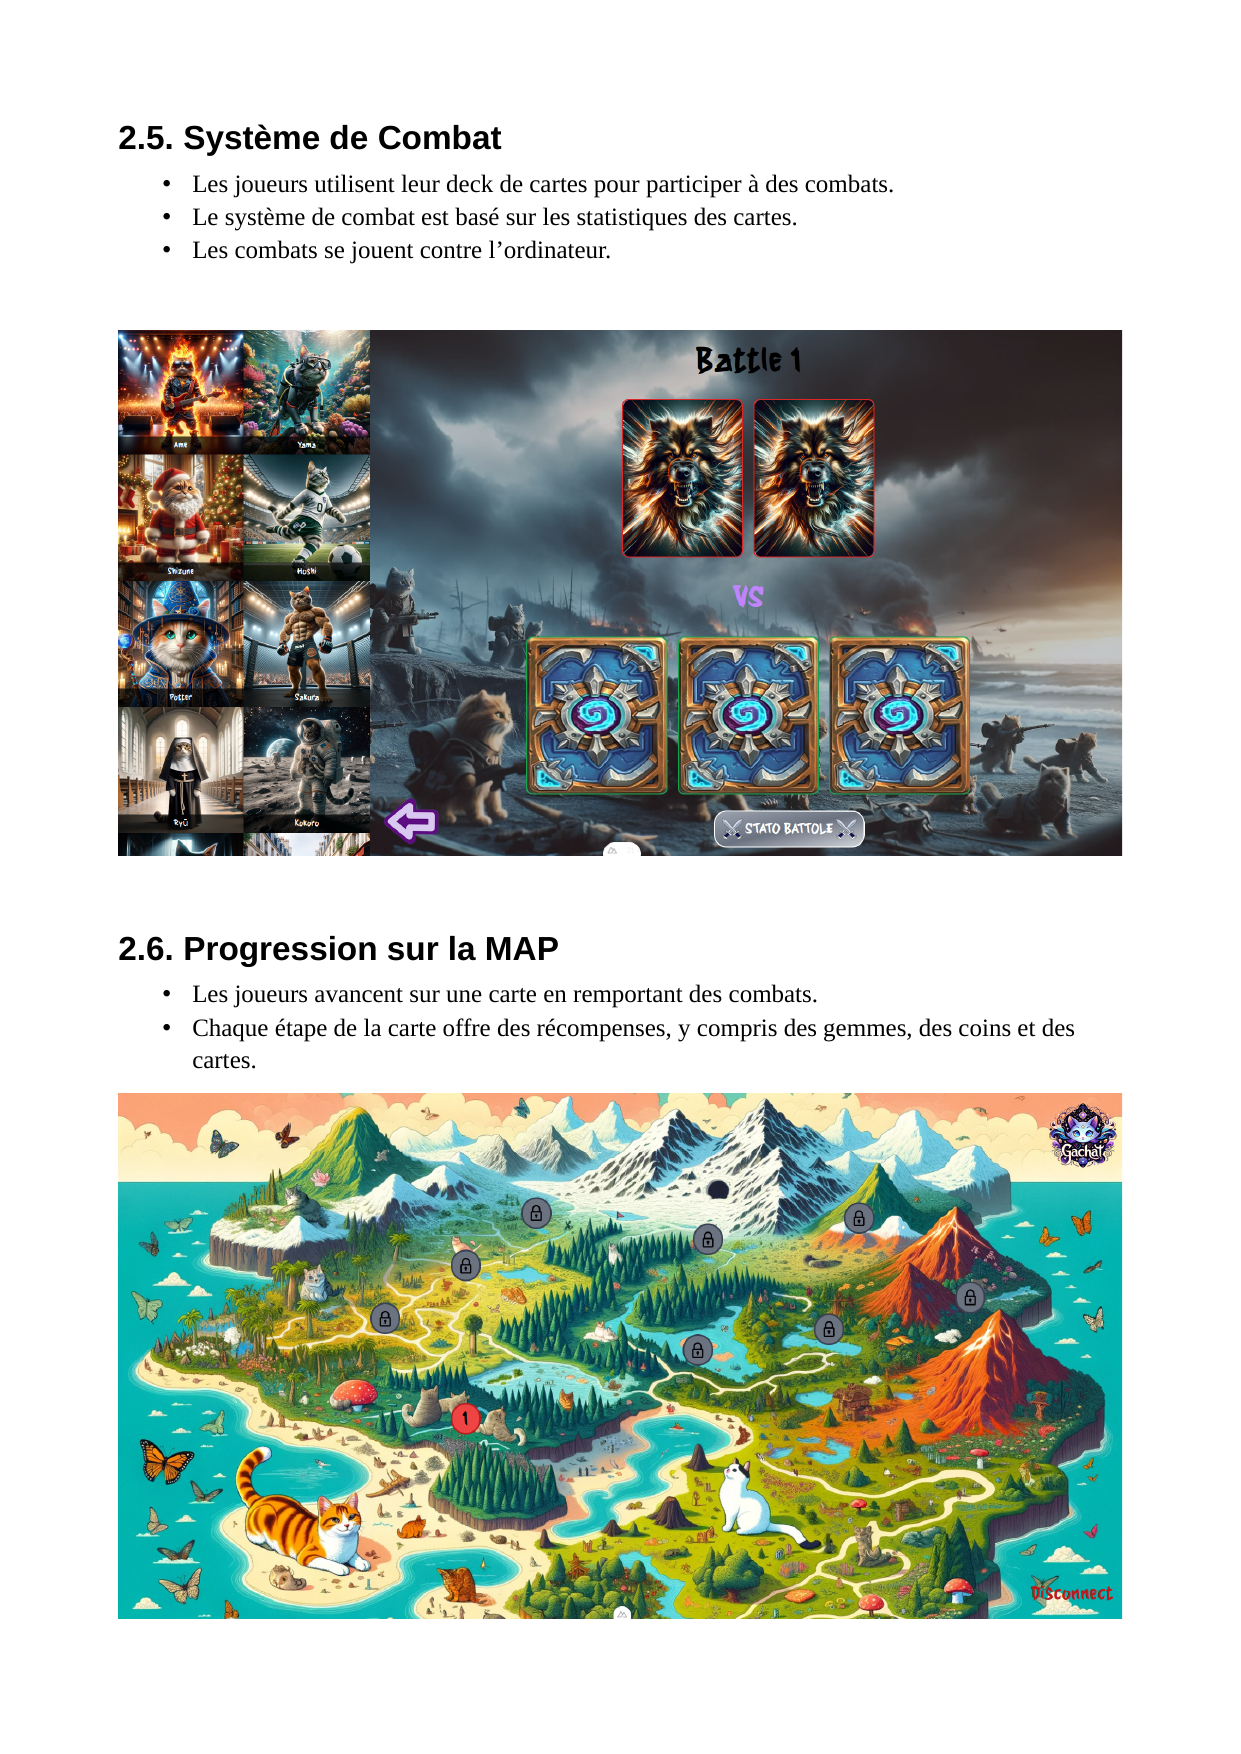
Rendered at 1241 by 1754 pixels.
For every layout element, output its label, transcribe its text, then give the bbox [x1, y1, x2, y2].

list Les combats se jouent contre l’ordinateur. [162, 235, 1122, 264]
picture [118, 1093, 1123, 1619]
subtitle 2.5. Système de Combat [118, 118, 1122, 157]
list Les joueurs avancent sur une carte en remportant des combats. [162, 979, 1122, 1008]
picture [118, 330, 1123, 856]
subtitle 2.6. Progression sur la MAP [118, 929, 1122, 967]
list Les joueurs utilisent leur deck de cartes pour participer à des combats. [162, 169, 1122, 198]
list Le système de combat est basé sur les statistiques des cartes. [162, 202, 1122, 231]
list Chaque étape de la carte offre des récompenses, y compris des gemmes, des coins et des cartes. [162, 1013, 1122, 1074]
